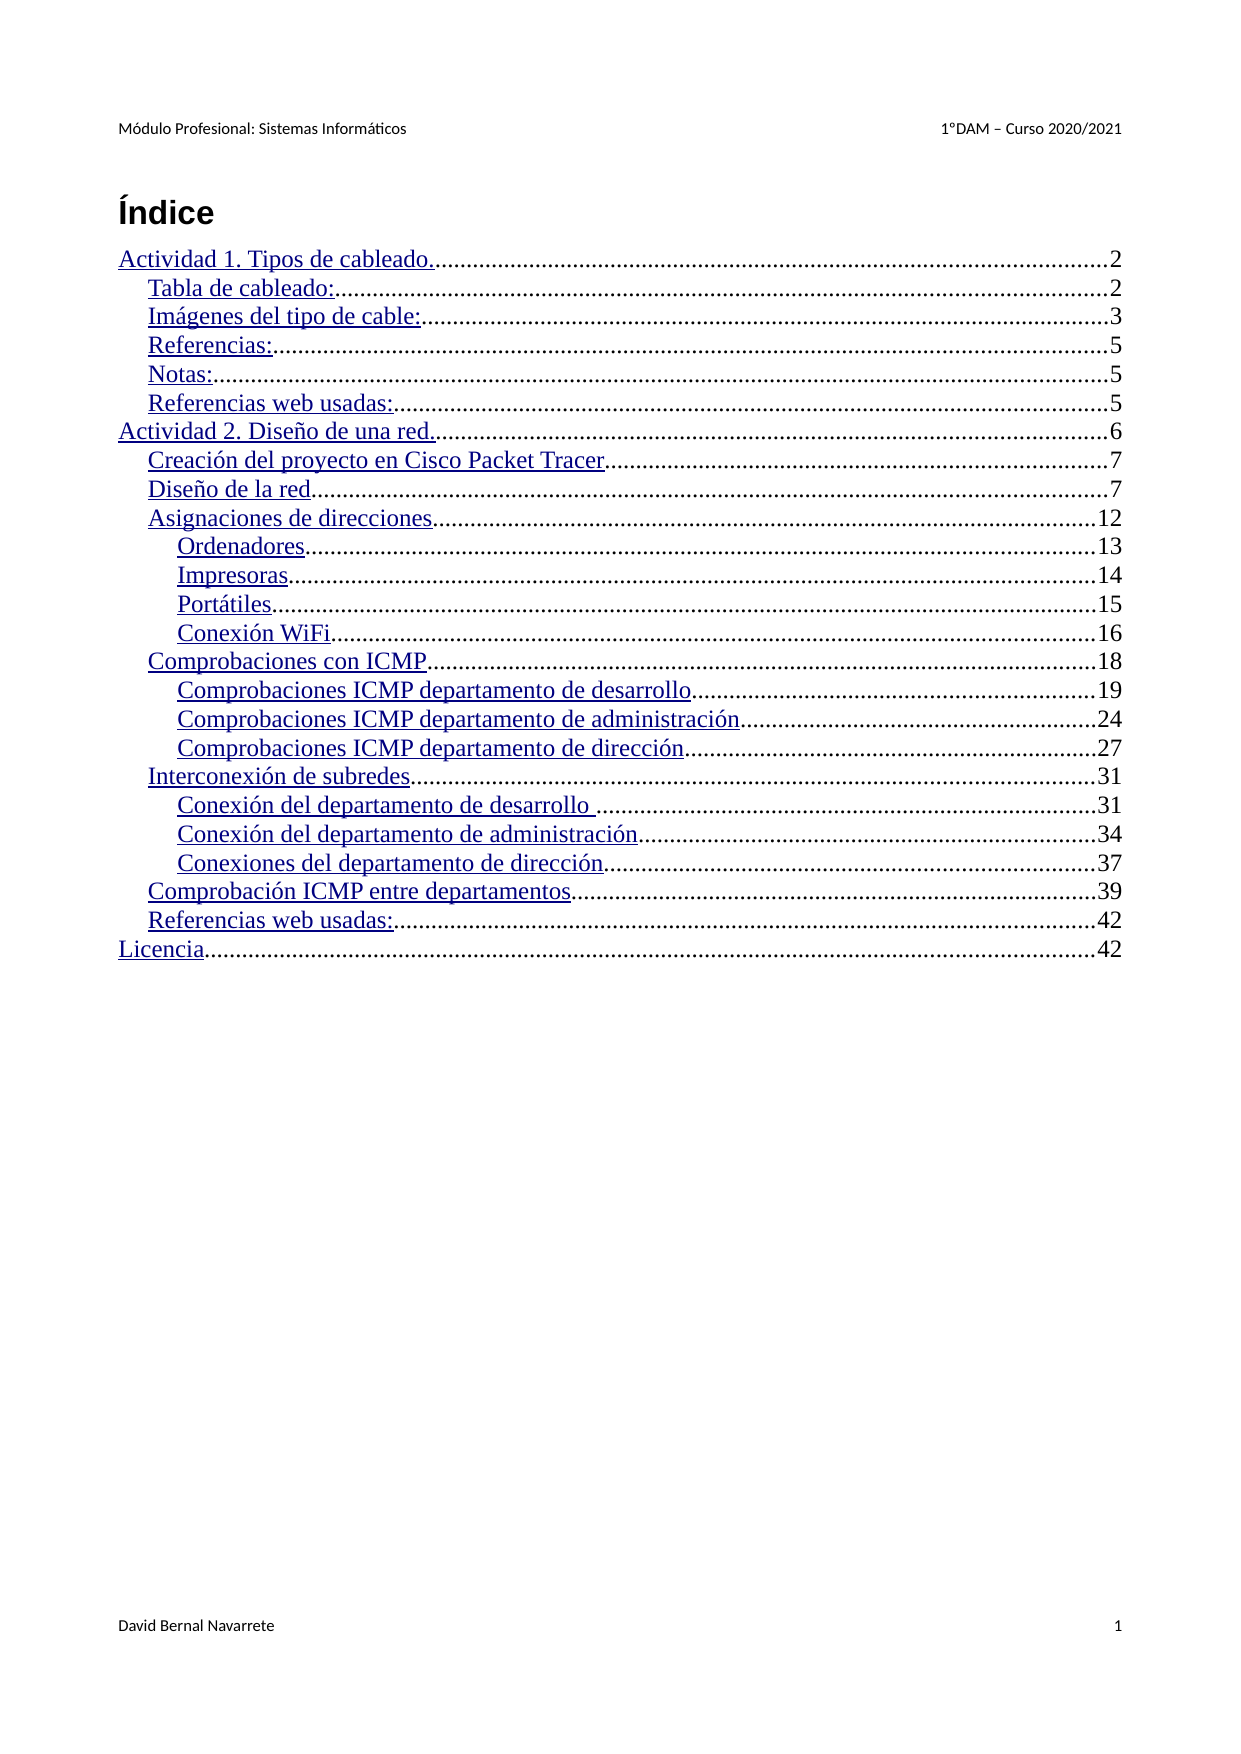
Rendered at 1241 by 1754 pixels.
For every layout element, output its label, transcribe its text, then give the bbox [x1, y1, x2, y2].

text Actividad 2. Diseño de una red. 6 [118, 416, 1122, 445]
text Referencias: 5 [148, 330, 1122, 359]
text Conexión del departamento de desarrollo 31 [177, 790, 1122, 819]
text Tabla de cableado: 2 [148, 273, 1122, 301]
text Conexión del departamento de administración 34 [177, 819, 1122, 848]
text Comprobaciones ICMP departamento de administración 24 [177, 704, 1122, 733]
text Comprobación ICMP entre departamentos 39 [148, 876, 1122, 905]
text Comprobaciones ICMP departamento de desarrollo 19 [177, 675, 1122, 704]
subtitle Índice [118, 193, 1122, 231]
text Comprobaciones con ICMP 18 [148, 646, 1122, 675]
text Referencias web usadas: 5 [148, 388, 1122, 416]
text Imágenes del tipo de cable: 3 [148, 301, 1122, 330]
text Licencia 42 [118, 934, 1122, 963]
text Actividad 1. Tipos de cableado. 2 [118, 244, 1122, 273]
text Conexiones del departamento de dirección 37 [177, 848, 1122, 876]
text Comprobaciones ICMP departamento de dirección 27 [177, 733, 1122, 761]
text Asignaciones de direcciones 12 [148, 503, 1122, 531]
text Notas: 5 [148, 359, 1122, 388]
text Diseño de la red 7 [148, 474, 1122, 503]
text Ordenadores 13 [177, 531, 1122, 560]
text Conexión WiFi 16 [177, 618, 1122, 646]
text Creación del proyecto en Cisco Packet Tracer 7 [148, 445, 1122, 474]
text Impresoras 14 [177, 560, 1122, 589]
text Referencias web usadas: 42 [148, 905, 1122, 934]
text Interconexión de subredes 31 [148, 761, 1122, 790]
text Portátiles 15 [177, 589, 1122, 618]
